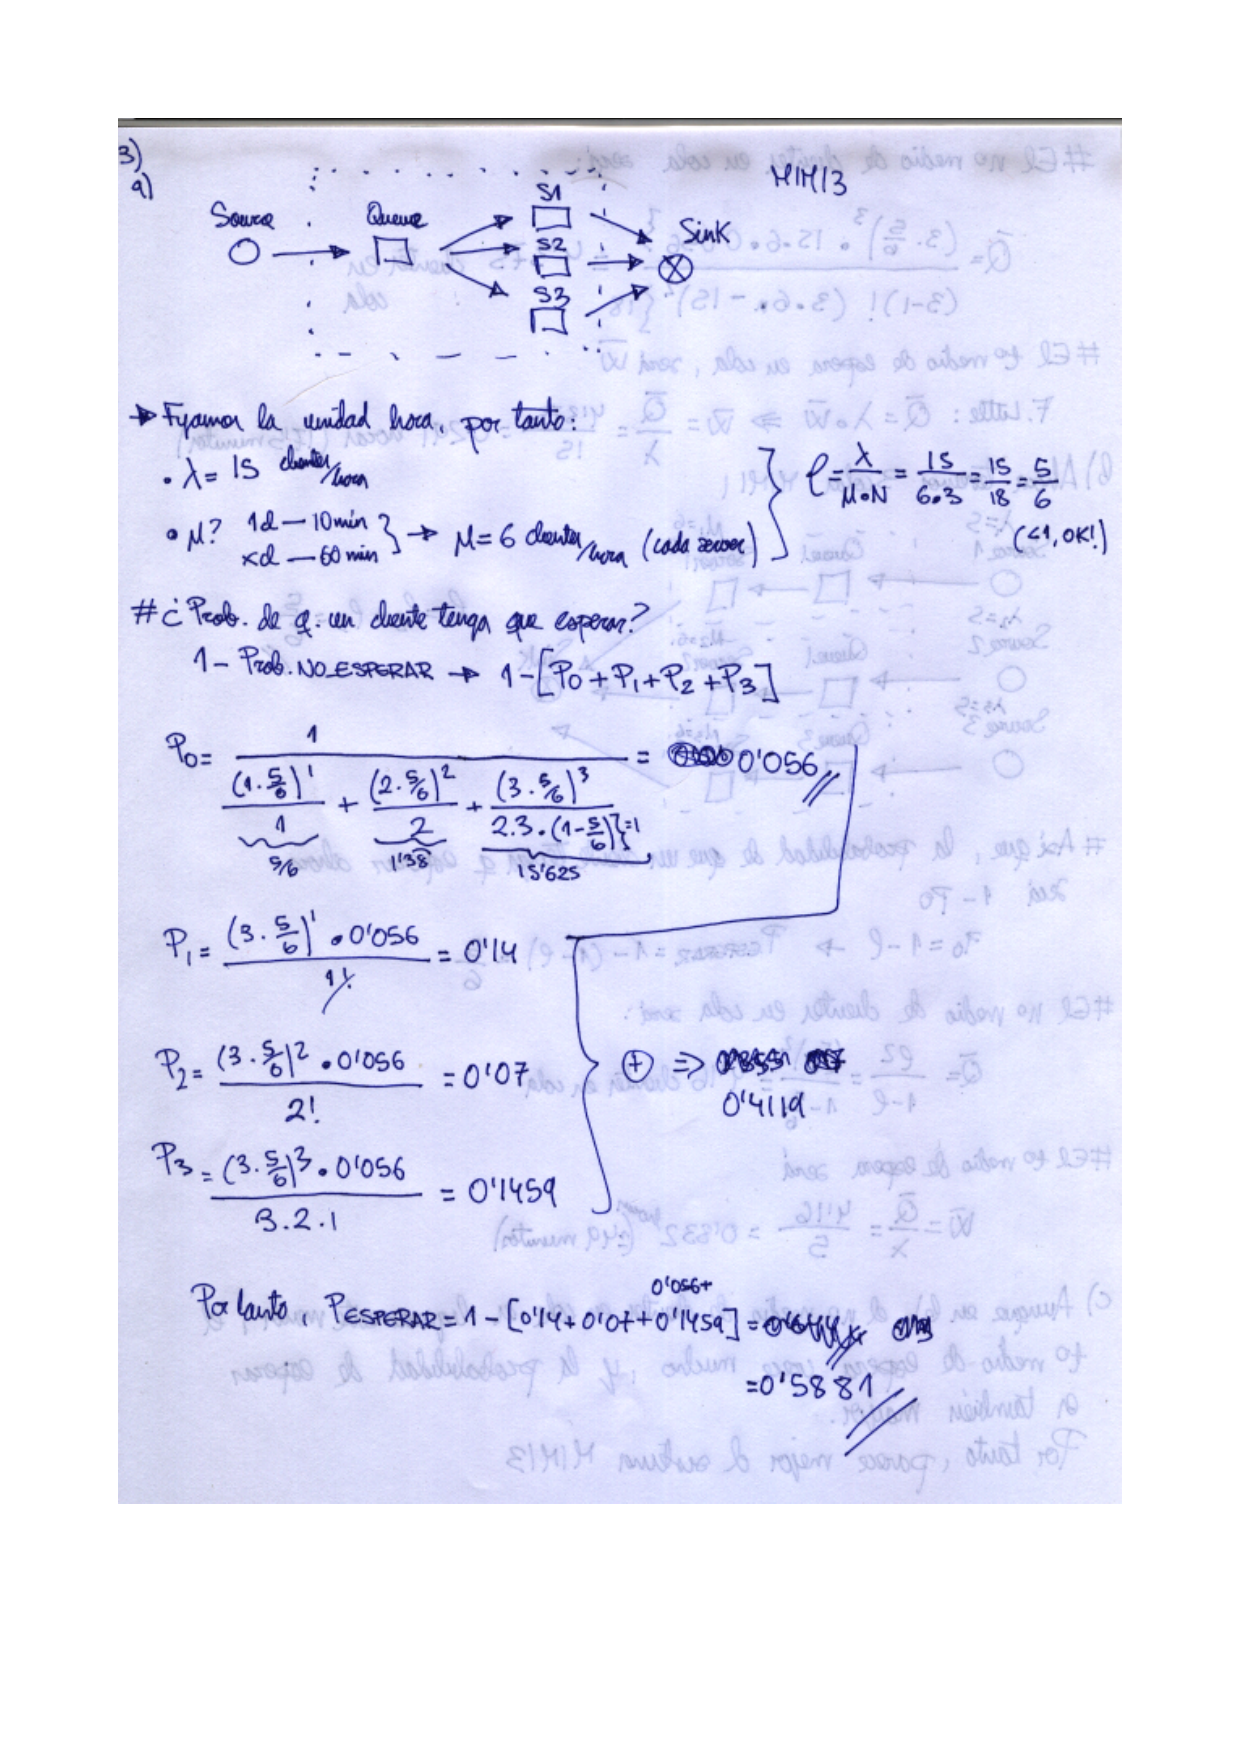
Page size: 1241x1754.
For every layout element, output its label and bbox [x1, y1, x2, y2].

picture [118, 118, 1122, 1504]
